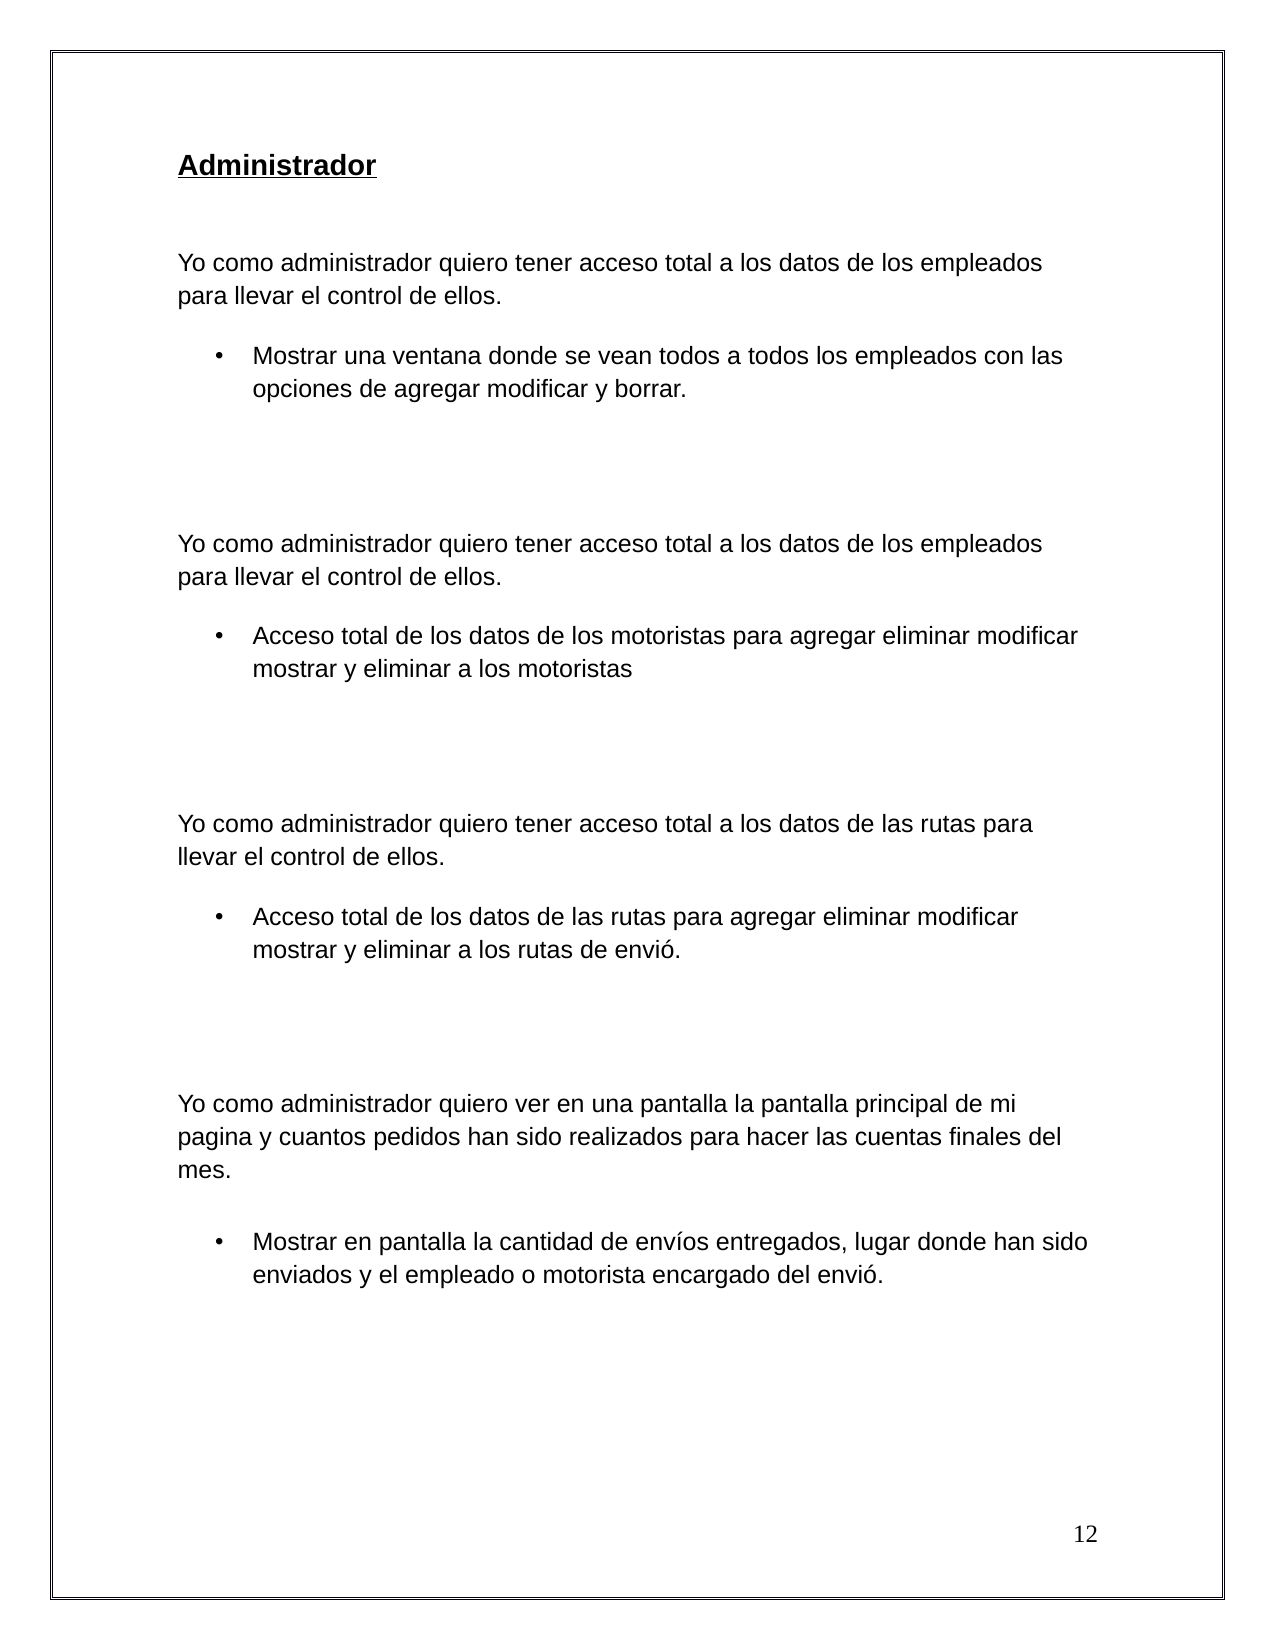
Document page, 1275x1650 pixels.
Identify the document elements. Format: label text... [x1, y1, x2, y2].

list Acceso total de los datos de las rutas para agregar eliminar modificar mostrar y eliminar a los rutas de envió. [215, 901, 1098, 963]
text Yo como administrador quiero tener acceso total a los datos de los empleados para llevar el control de ellos. [177, 248, 1098, 310]
list Mostrar una ventana donde se vean todos a todos los empleados con las opciones de agregar modificar y borrar. [215, 341, 1098, 403]
text Yo como administrador quiero ver en una pantalla la pantalla principal de mi pagina y cuantos pedidos han sido realizados para hacer las cuentas finales del mes. [177, 1089, 1098, 1184]
list Mostrar en pantalla la cantidad de envíos entregados, lugar donde han sido enviados y el empleado o motorista encargado del envió. [215, 1227, 1098, 1288]
text Yo como administrador quiero tener acceso total a los datos de los empleados para llevar el control de ellos. [177, 529, 1098, 590]
list Acceso total de los datos de los motoristas para agregar eliminar modificar mostrar y eliminar a los motoristas [215, 621, 1098, 683]
text Yo como administrador quiero tener acceso total a los datos de las rutas para llevar el control de ellos. [177, 809, 1098, 871]
text Administrador [177, 148, 1098, 181]
